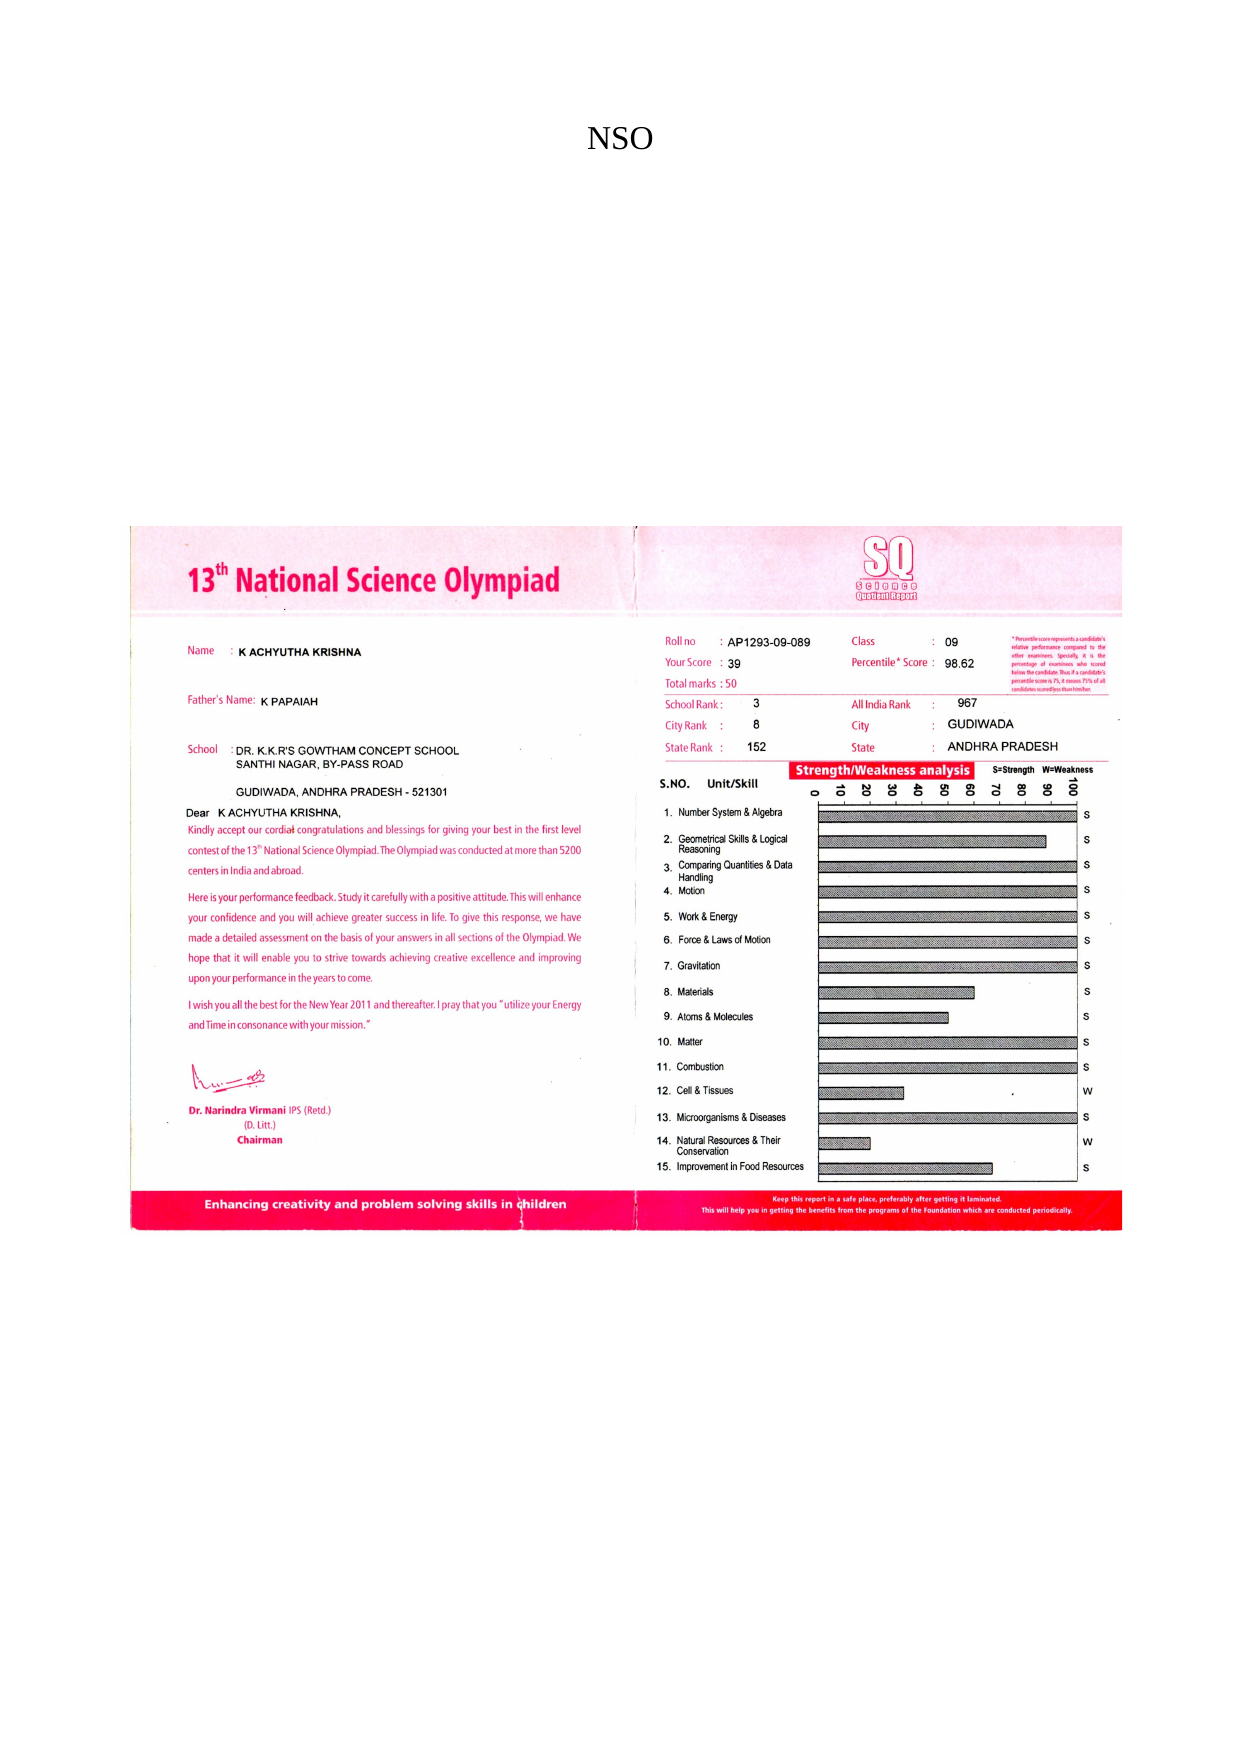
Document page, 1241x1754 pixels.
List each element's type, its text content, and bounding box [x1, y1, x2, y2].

text NSO [118, 118, 1122, 156]
picture [118, 526, 1123, 1236]
